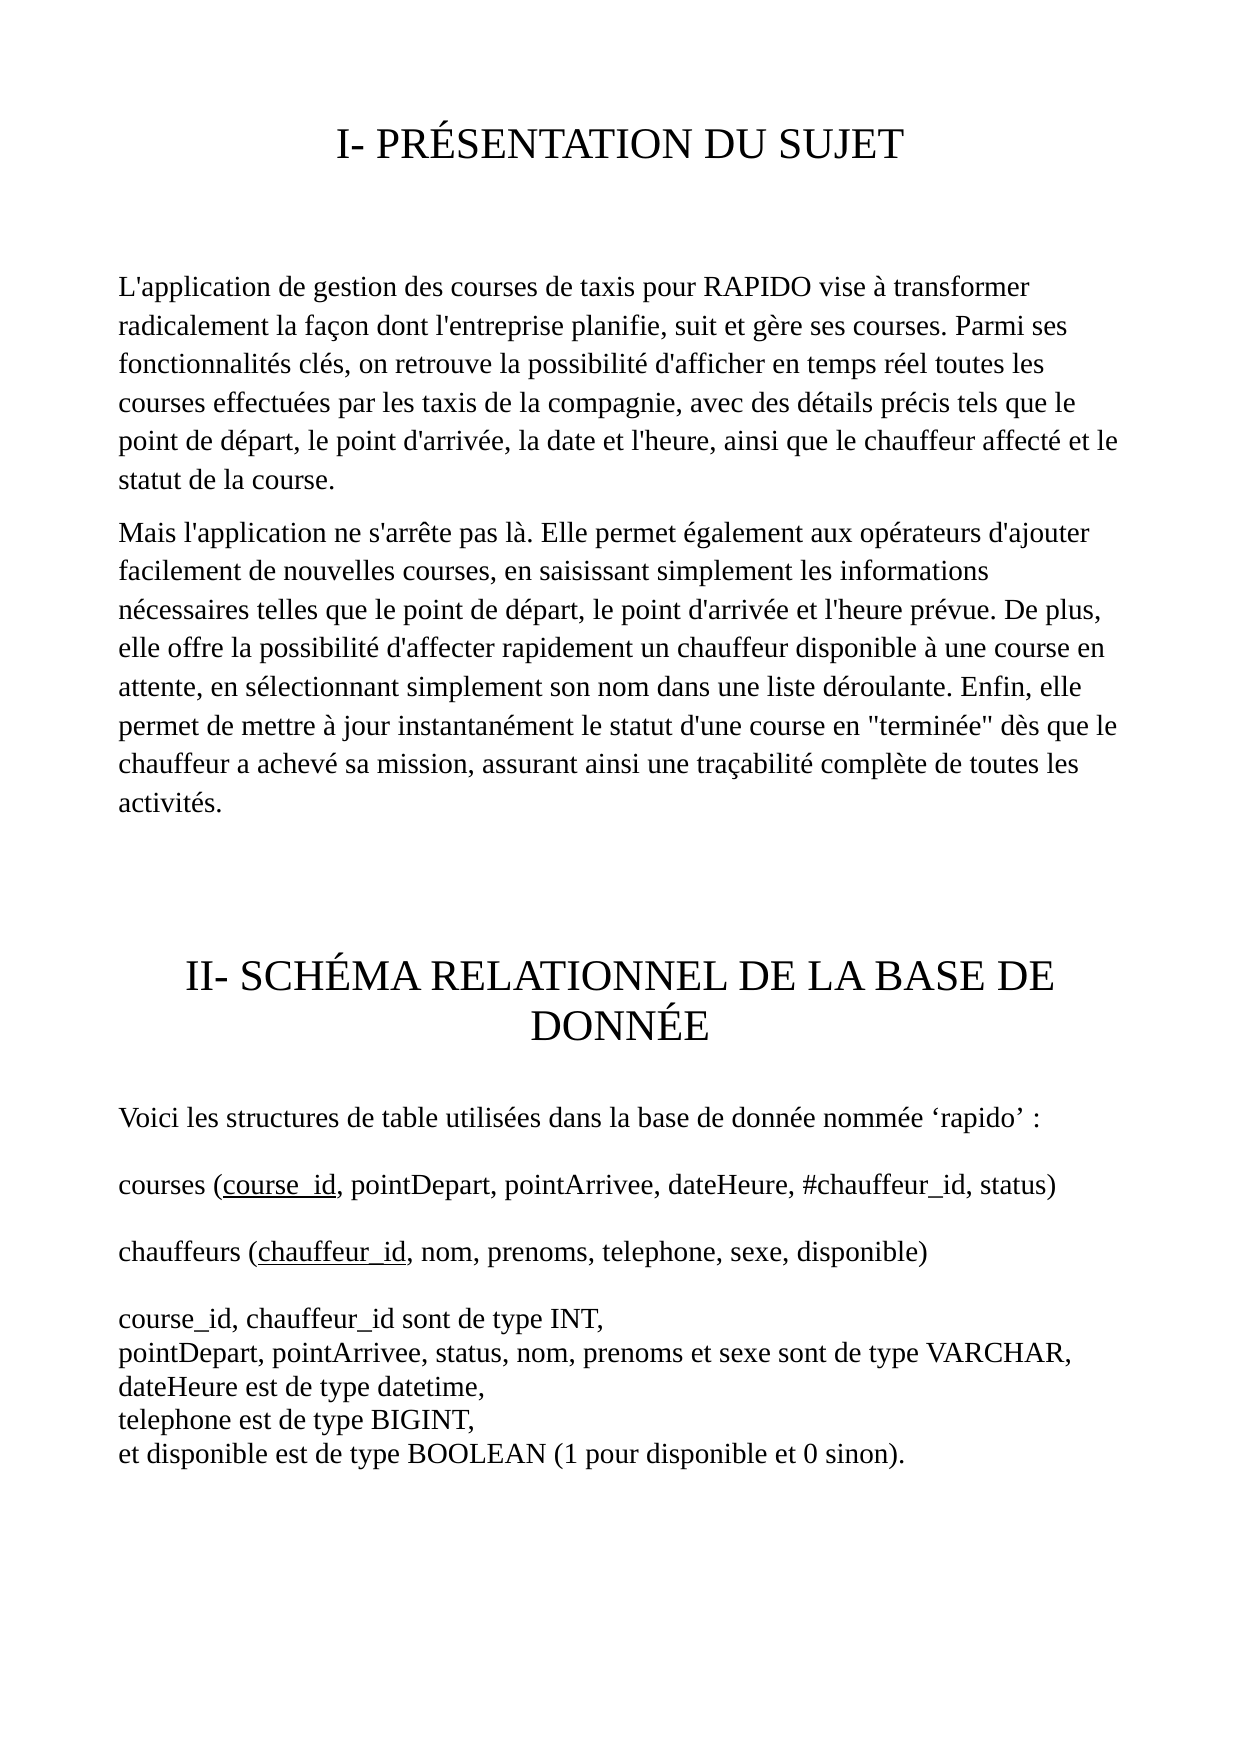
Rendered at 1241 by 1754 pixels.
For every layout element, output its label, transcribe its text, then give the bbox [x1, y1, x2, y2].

text II- SCHÉMA RELATIONNEL DE LA BASE DE [118, 949, 1122, 1000]
text telephone est de type BIGINT, [118, 1402, 1122, 1436]
text chauffeurs (chauffeur_id, nom, prenoms, telephone, sexe, disponible) [118, 1234, 1122, 1268]
text L'application de gestion des courses de taxis pour RAPIDO vise à transformer radicalement la façon dont l'entreprise planifie, suit et gère ses courses. Parmi ses fonctionnalités clés, on retrouve la possibilité d'afficher en temps réel toutes les courses effectuées par les taxis de la compagnie, avec des détails précis tels que le point de départ, le point d'arrivée, la date et l'heure, ainsi que le chauffeur affecté et le statut de la course. [118, 269, 1122, 495]
text pointDepart, pointArrivee, status, nom, prenoms et sexe sont de type VARCHAR, [118, 1335, 1122, 1369]
text Voici les structures de table utilisées dans la base de donnée nommée ‘rapido’ : [118, 1100, 1122, 1134]
text dateHeure est de type datetime, [118, 1369, 1122, 1402]
text course_id, chauffeur_id sont de type INT, [118, 1302, 1122, 1335]
text I- PRÉSENTATION DU SUJET [118, 118, 1122, 168]
text Mais l'application ne s'arrête pas là. Elle permet également aux opérateurs d'ajouter facilement de nouvelles courses, en saisissant simplement les informations nécessaires telles que le point de départ, le point d'arrivée et l'heure prévue. De plus, elle offre la possibilité d'affecter rapidement un chauffeur disponible à une course en attente, en sélectionnant simplement son nom dans une liste déroulante. Enfin, elle permet de mettre à jour instantanément le statut d'une course en "terminée" dès que le chauffeur a achevé sa mission, assurant ainsi une traçabilité complète de toutes les activités. [118, 515, 1122, 818]
text DONNÉE [118, 1000, 1122, 1050]
text et disponible est de type BOOLEAN (1 pour disponible et 0 sinon). [118, 1436, 1122, 1469]
text courses (course_id, pointDepart, pointArrivee, dateHeure, #chauffeur_id, status) [118, 1167, 1122, 1201]
